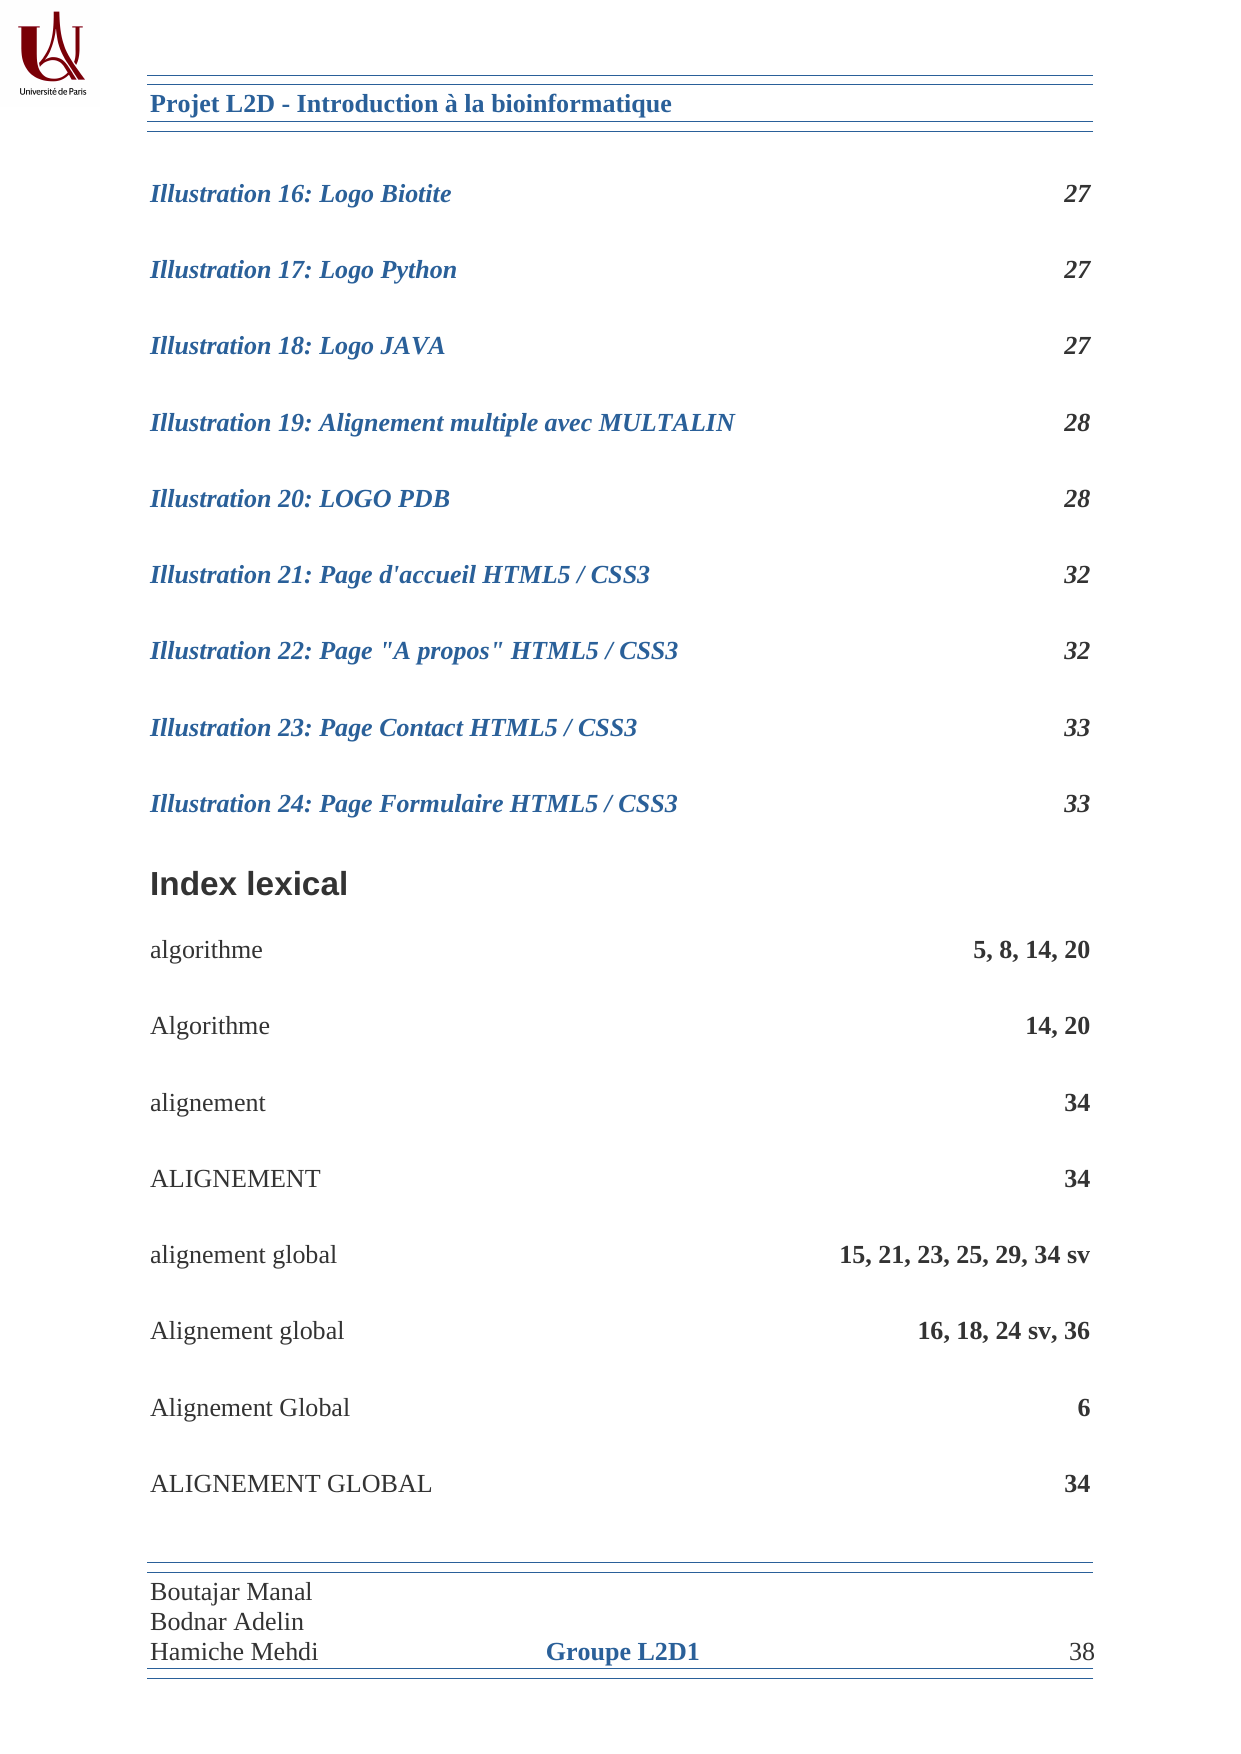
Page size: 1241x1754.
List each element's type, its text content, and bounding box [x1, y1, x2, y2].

text Illustration 17: Logo Python 27 [150, 254, 1090, 284]
text Illustration 21: Page d'accueil HTML5 / CSS3 32 [150, 559, 1090, 589]
text Illustration 18: Logo JAVA 27 [150, 330, 1090, 360]
subtitle Index lexical [150, 864, 1090, 902]
text ALIGNEMENT 34 [150, 1163, 1090, 1193]
text Illustration 22: Page "A propos" HTML5 / CSS3 32 [150, 635, 1090, 665]
text ALIGNEMENT GLOBAL 34 [150, 1468, 1090, 1498]
picture [0, 0, 101, 107]
text alignement 34 [150, 1087, 1090, 1117]
text Alignement global 16, 18, 24 sv, 36 [150, 1315, 1090, 1345]
text Illustration 20: LOGO PDB 28 [150, 483, 1090, 513]
text Illustration 19: Alignement multiple avec MULTALIN 28 [150, 407, 1090, 437]
text Algorithme 14, 20 [150, 1010, 1090, 1040]
text Illustration 16: Logo Biotite 27 [150, 178, 1090, 208]
text Alignement Global 6 [150, 1392, 1090, 1422]
text Illustration 23: Page Contact HTML5 / CSS3 33 [150, 712, 1090, 742]
text alignement global 15, 21, 23, 25, 29, 34 sv [150, 1239, 1090, 1269]
text Illustration 24: Page Formulaire HTML5 / CSS3 33 [150, 788, 1090, 818]
text algorithme 5, 8, 14, 20 [150, 934, 1090, 964]
